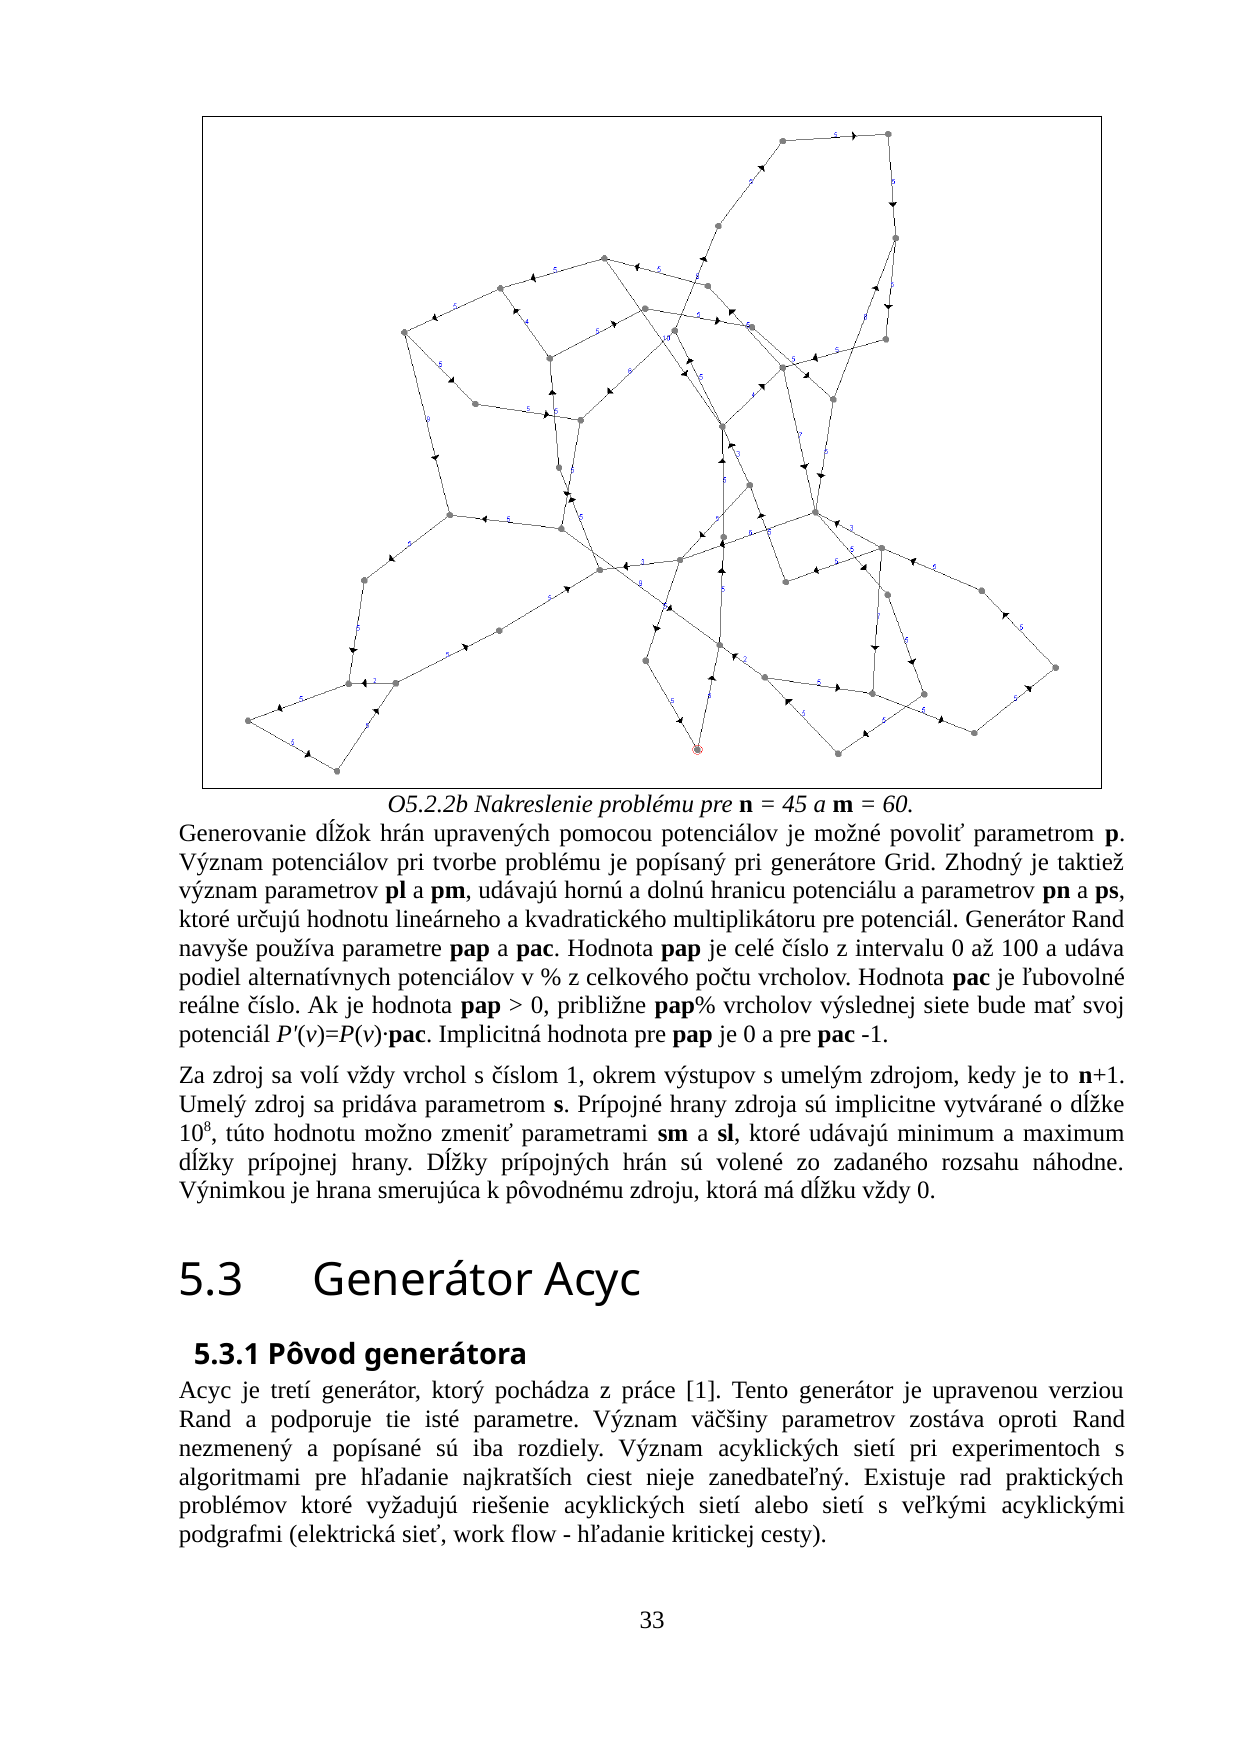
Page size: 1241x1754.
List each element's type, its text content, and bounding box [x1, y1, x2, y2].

subtitle Generátor Acyc [178, 1247, 1125, 1309]
text O5.2.2b Nakreslenie problému pre n = 45 a m = 60. [178, 116, 1125, 818]
text Generovanie dĺžok hrán upravených pomocou potenciálov je možné povoliť parametrom p. Význam potenciálov pri tvorbe problému je popísaný pri generátore Grid. Zhodný je taktiež význam parametrov pl a pm, udávajú hornú a dolnú hranicu potenciálu a parametrov pn a ps, ktoré určujú hodnotu lineárneho a kvadratického multiplikátoru pre potenciál. Generátor Rand navyše používa parametre pap a pac. Hodnota pap je celé číslo z intervalu 0 až 100 a udáva podiel alternatívnych potenciálov v % z celkového počtu vrcholov. Hodnota pac je ľubovolné reálne číslo. Ak je hodnota pap > 0, približne pap% vrcholov výslednej siete bude mať svoj potenciál P'(v)=P(v)∙pac. Implicitná hodnota pre pap je 0 a pre pac -1. [178, 818, 1125, 1048]
text Za zdroj sa volí vždy vrchol s číslom 1, okrem výstupov s umelým zdrojom, kedy je to n+1. Umelý zdroj sa pridáva parametrom s. Prípojné hrany zdroja sú implicitne vytvárané o dĺžke 108, túto hodnotu možno zmeniť parametrami sm a sl, ktoré udávajú minimum a maximum dĺžky prípojnej hrany. Dĺžky prípojných hrán sú volené zo zadaného rozsahu náhodne. Výnimkou je hrana smerujúca k pôvodnému zdroju, ktorá má dĺžku vždy 0. [178, 1060, 1125, 1204]
picture [205, 119, 1098, 785]
subtitle Pôvod generátora [193, 1333, 1125, 1373]
text Acyc je tretí generátor, ktorý pochádza z práce [1]. Tento generátor je upravenou verziou Rand a podporuje tie isté parametre. Význam väčšiny parametrov zostáva oproti Rand nezmenený a popísané sú iba rozdiely. Význam acyklických sietí pri experimentoch s algoritmami pre hľadanie najkratších ciest nieje zanedbateľný. Existuje rad praktických problémov ktoré vyžadujú riešenie acyklických sietí alebo sietí s veľkými acyklickými podgrafmi (elektrická sieť, work flow - hľadanie kritickej cesty). [178, 1376, 1125, 1548]
